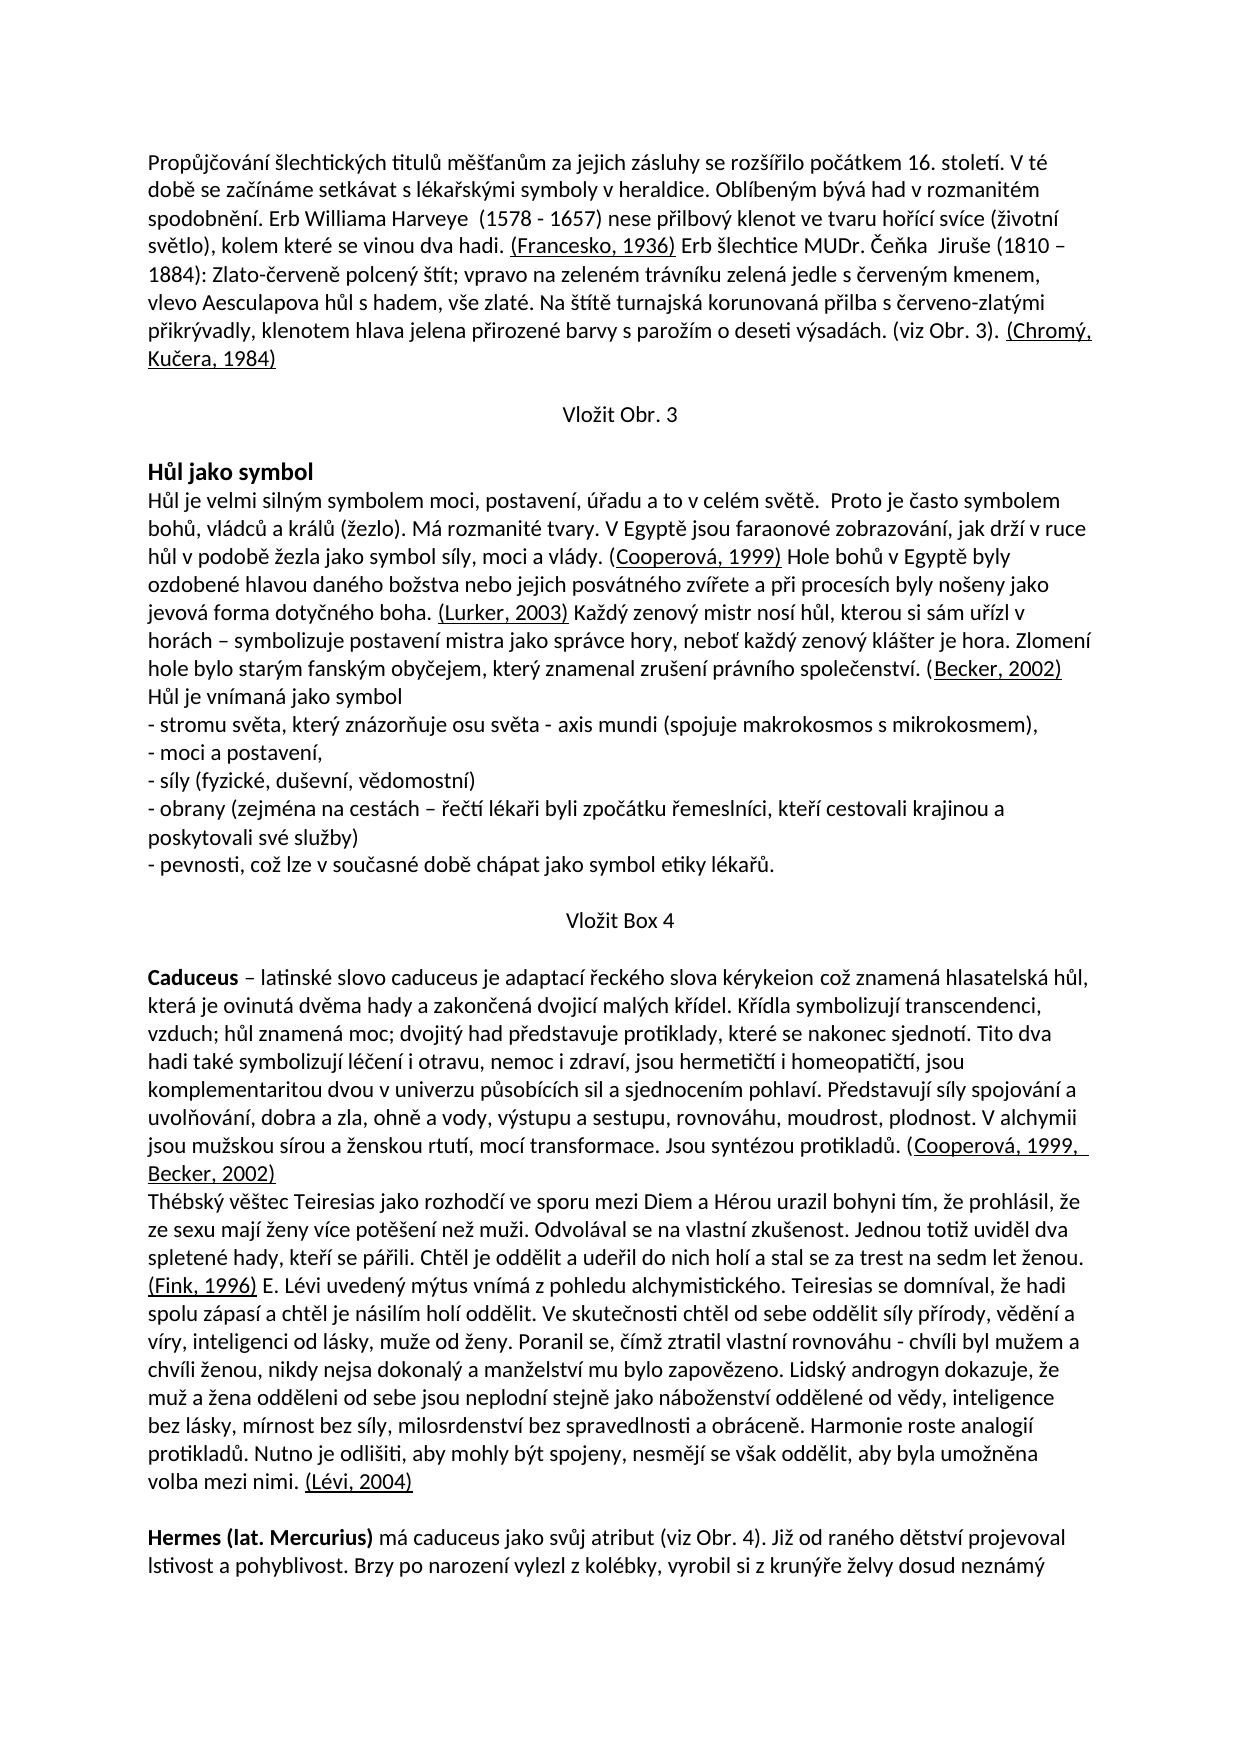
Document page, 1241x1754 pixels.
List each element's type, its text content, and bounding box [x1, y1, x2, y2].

text Caduceus – latinské slovo caduceus je adaptací řeckého slova kérykeion což znamená hlasatelská hůl, která je ovinutá dvěma hady a zakončená dvojicí malých křídel. Křídla symbolizují transcendenci, vzduch; hůl znamená moc; dvojitý had představuje protiklady, které se nakonec sjednotí. Tito dva hadi také symbolizují léčení i otravu, nemoc i zdraví, jsou hermetičtí i homeopatičtí, jsou komplementaritou dvou v univerzu působících sil a sjednocením pohlaví. Představují síly spojování a uvolňování, dobra a zla, ohně a vody, výstupu a sestupu, rovnováhu, moudrost, plodnost. V alchymii jsou mužskou sírou a ženskou rtutí, mocí transformace. Jsou syntézou protikladů. (Cooperová, 1999, Becker, 2002) [148, 963, 1093, 1187]
text Hůl je velmi silným symbolem moci, postavení, úřadu a to v celém světě. Proto je často symbolem bohů, vládců a králů (žezlo). Má rozmanité tvary. V Egyptě jsou faraonové zobrazování, jak drží v ruce hůl v podobě žezla jako symbol síly, moci a vlády. (Cooperová, 1999) Hole bohů v Egyptě byly ozdobené hlavou daného božstva nebo jejich posvátného zvířete a při procesích byly nošeny jako jevová forma dotyčného boha. (Lurker, 2003) Každý zenový mistr nosí hůl, kterou si sám uřízl v horách – symbolizuje postavení mistra jako správce hory, neboť každý zenový klášter je hora. Zlomení hole bylo starým fanským obyčejem, který znamenal zrušení právního společenství. (Becker, 2002) [148, 486, 1093, 682]
text Vložit Box 4 [148, 907, 1093, 935]
text Hůl je vnímaná jako symbol [148, 682, 1093, 711]
text - obrany (zejména na cestách – řečtí lékaři byli zpočátku řemeslníci, kteří cestovali krajinou a poskytovali své služby) [148, 794, 1093, 851]
text Hermes (lat. Mercurius) má caduceus jako svůj atribut (viz Obr. 4). Již od raného dětství projevoval lstivost a pohyblivost. Brzy po narození vylezl z kolébky, vyrobil si z krunýře želvy dosud neznámý [148, 1523, 1093, 1579]
text Thébský věštec Teiresias jako rozhodčí ve sporu mezi Diem a Hérou urazil bohyni tím, že prohlásil, že ze sexu mají ženy více potěšení než muži. Odvolával se na vlastní zkušenost. Jednou totiž uviděl dva spletené hady, kteří se pářili. Chtěl je oddělit a udeřil do nich holí a stal se za trest na sedm let ženou. (Fink, 1996) E. Lévi uvedený mýtus vnímá z pohledu alchymistického. Teiresias se domníval, že hadi spolu zápasí a chtěl je násilím holí oddělit. Ve skutečnosti chtěl od sebe oddělit síly přírody, vědění a víry, inteligenci od lásky, muže od ženy. Poranil se, čímž ztratil vlastní rovnováhu - chvíli byl mužem a chvíli ženou, nikdy nejsa dokonalý a manželství mu bylo zapovězeno. Lidský androgyn dokazuje, že muž a žena odděleni od sebe jsou neplodní stejně jako náboženství oddělené od vědy, inteligence bez lásky, mírnost bez síly, milosrdenství bez spravedlnosti a obráceně. Harmonie roste analogií protikladů. Nutno je odlišiti, aby mohly být spojeny, nesmějí se však oddělit, aby byla umožněna volba mezi nimi. (Lévi, 2004) [148, 1187, 1093, 1495]
text Hůl jako symbol [148, 456, 1093, 486]
text - stromu světa, který znázorňuje osu světa - axis mundi (spojuje makrokosmos s mikrokosmem), [148, 711, 1093, 738]
text - moci a postavení, [148, 738, 1093, 767]
text - síly (fyzické, duševní, vědomostní) [148, 767, 1093, 794]
text Vložit Obr. 3 [148, 400, 1093, 428]
text - pevnosti, což lze v současné době chápat jako symbol etiky lékařů. [148, 851, 1093, 879]
text Propůjčování šlechtických titulů měšťanům za jejich zásluhy se rozšířilo počátkem 16. století. V té době se začínáme setkávat s lékařskými symboly v heraldice. Oblíbeným bývá had v rozmanitém spodobnění. Erb Williama Harveye (1578 - 1657) nese přilbový klenot ve tvaru hořící svíce (životní světlo), kolem které se vinou dva hadi. (Francesko, 1936) Erb šlechtice MUDr. Čeňka Jiruše (1810 – 1884): Zlato-červeně polcený štít; vpravo na zeleném trávníku zelená jedle s červeným kmenem, vlevo Aesculapova hůl s hadem, vše zlaté. Na štítě turnajská korunovaná přilba s červeno-zlatými přikrývadly, klenotem hlava jelena přirozené barvy s parožím o deseti výsadách. (viz Obr. 3). (Chromý, Kučera, 1984) [148, 148, 1093, 372]
